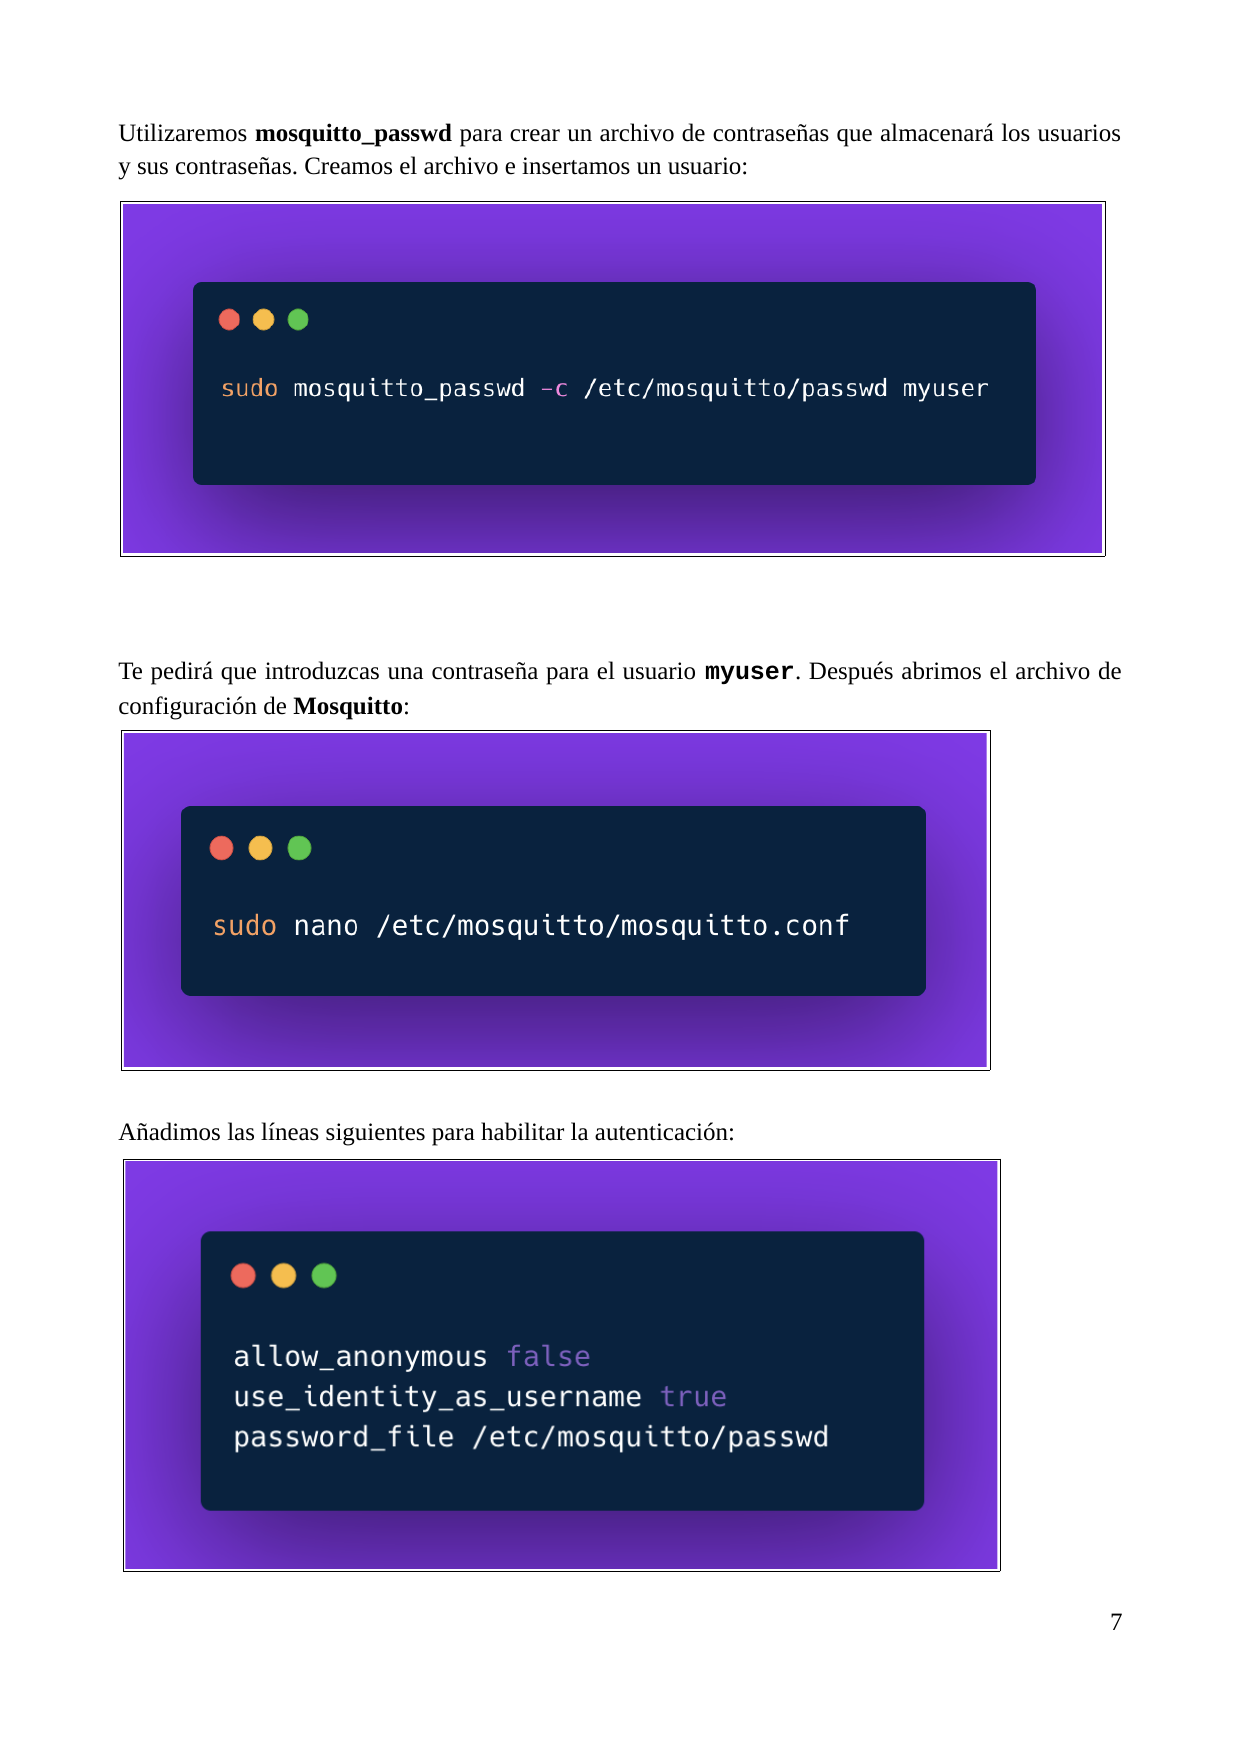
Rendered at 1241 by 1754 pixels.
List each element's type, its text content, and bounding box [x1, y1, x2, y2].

text Añadimos las líneas siguientes para habilitar la autenticación: [118, 1117, 1122, 1145]
text Utilizaremos mosquitto_passwd para crear un archivo de contraseñas que almacenará los usuarios y sus contraseñas. Creamos el archivo e insertamos un usuario: [118, 118, 1122, 180]
picture [125, 1161, 998, 1569]
picture [123, 204, 1102, 553]
text Te pedirá que introduzcas una contraseña para el usuario myuser. Después abrimos el archivo de configuración de Mosquitto: [118, 656, 1122, 720]
picture [123, 733, 987, 1067]
